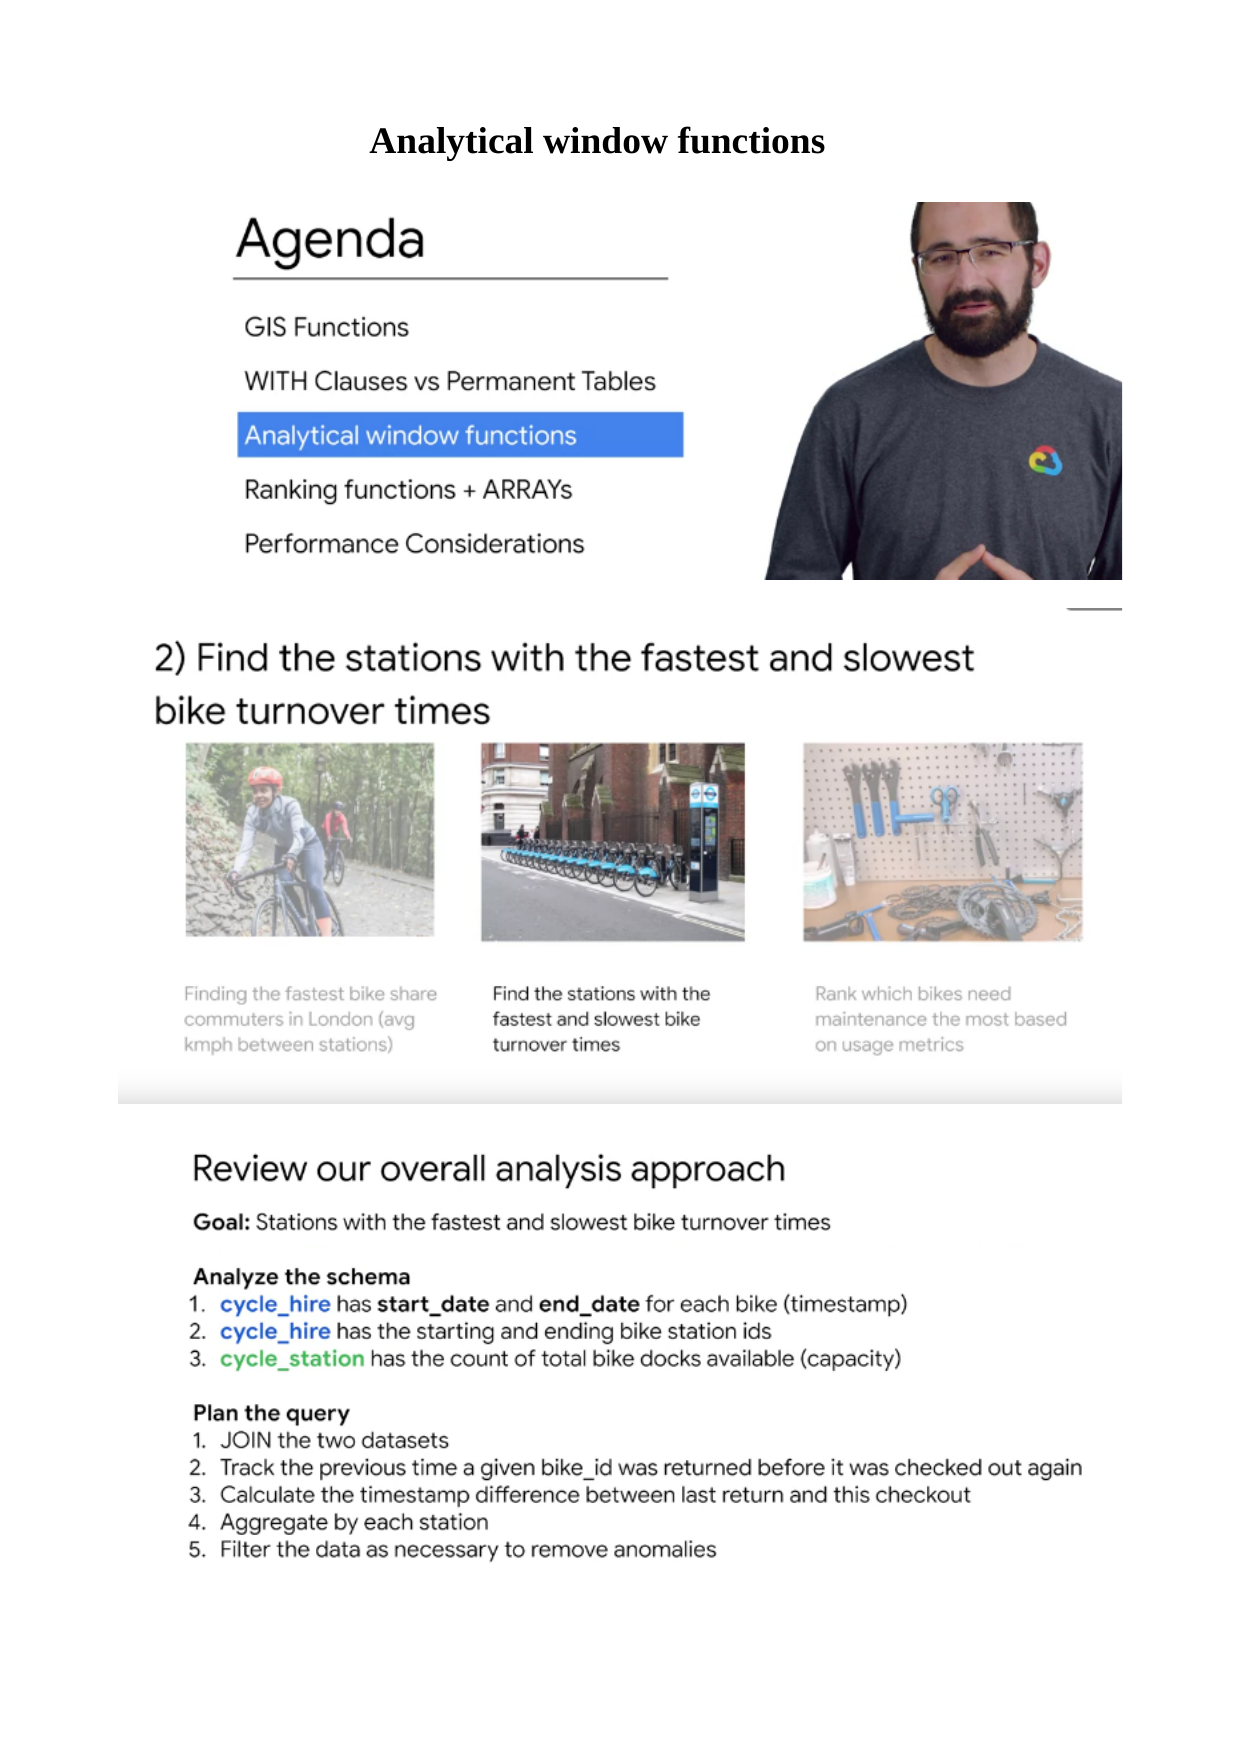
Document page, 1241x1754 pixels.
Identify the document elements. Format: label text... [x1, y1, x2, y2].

subtitle Analytical window functions [118, 118, 1122, 161]
picture [118, 1132, 1123, 1587]
picture [118, 608, 1123, 1104]
picture [118, 202, 1123, 580]
